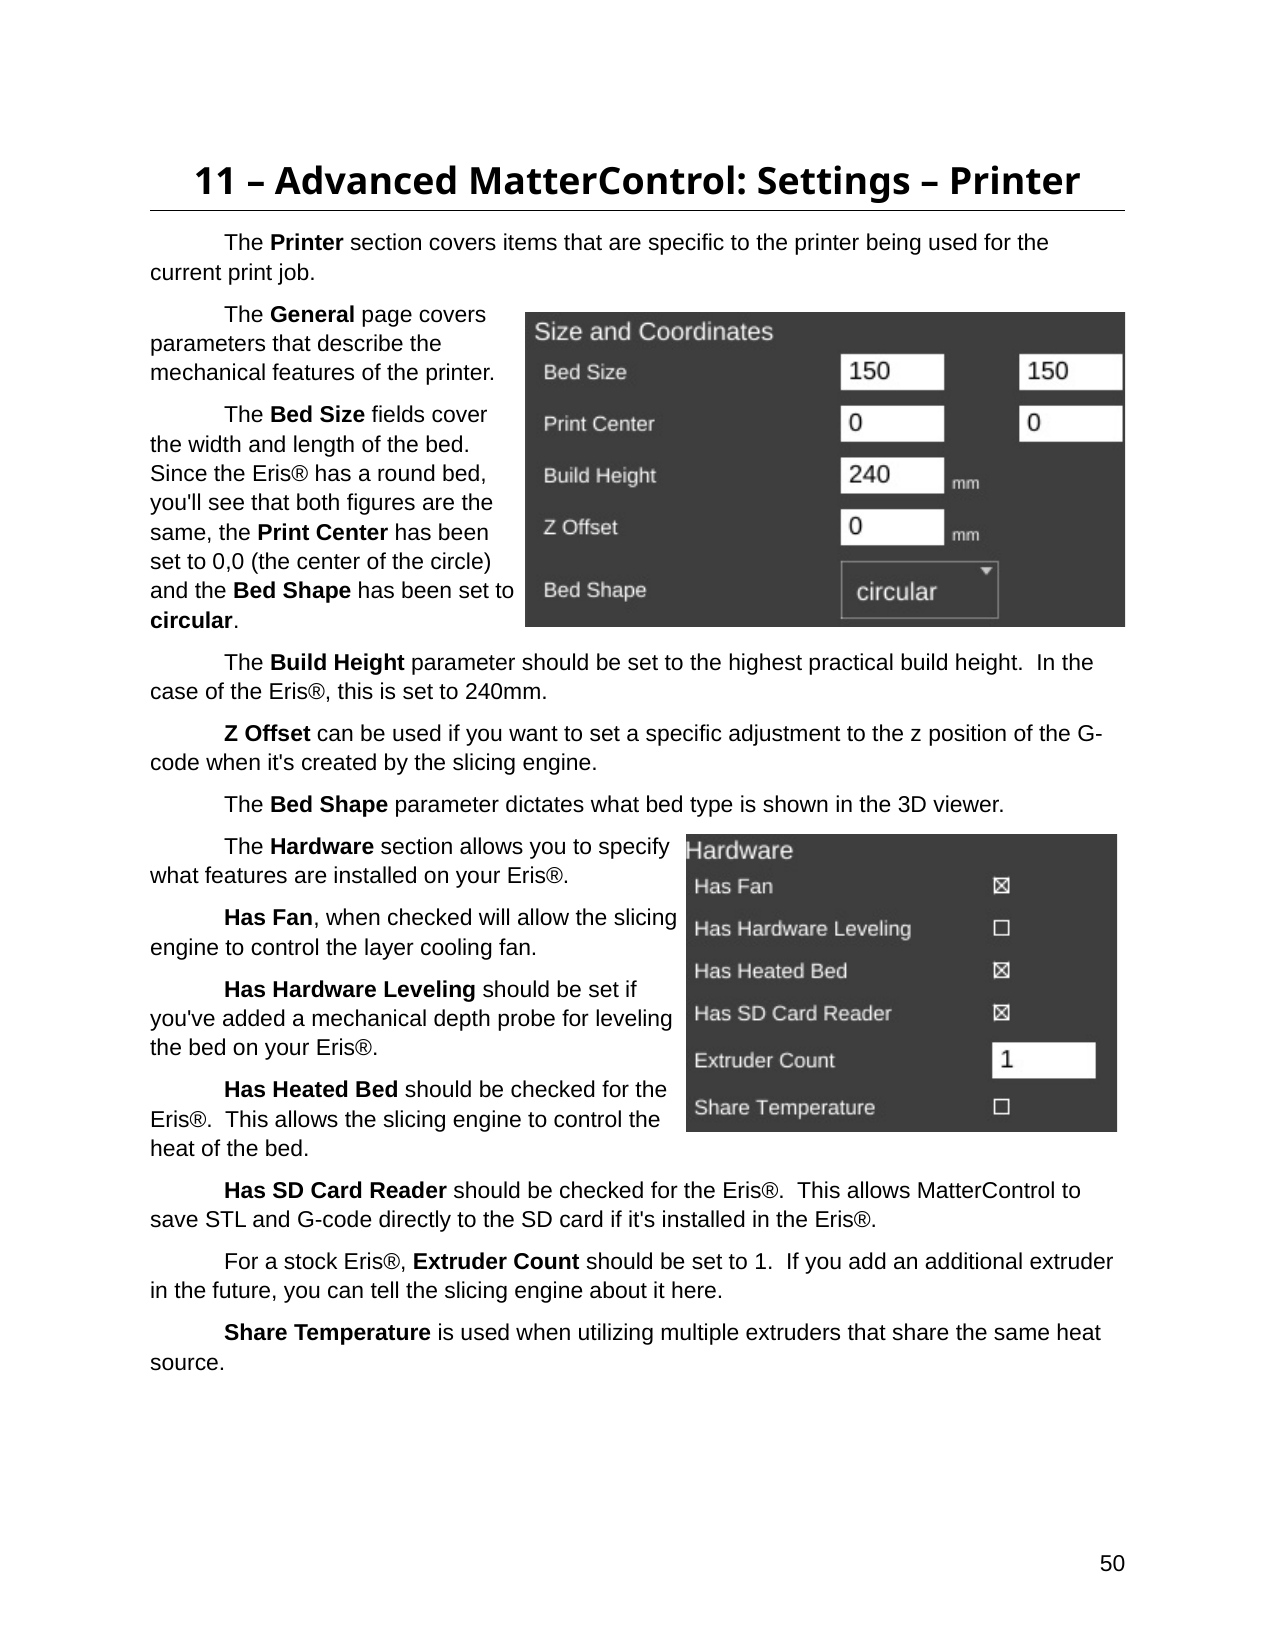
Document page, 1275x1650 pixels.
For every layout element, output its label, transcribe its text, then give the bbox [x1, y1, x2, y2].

text Has SD Card Reader should be checked for the Eris®. This allows MatterControl to save STL and G-code directly to the SD card if it's installed in the Eris®. [150, 1177, 1125, 1232]
subtitle 11 – Advanced MatterControl: Settings – Printer [150, 150, 1125, 210]
text Z Offset can be used if you want to set a specific adjustment to the z position of the G-code when it's created by the slicing engine. [150, 721, 1125, 776]
text The Printer section covers items that are specific to the printer being used for the current print job. [150, 230, 1125, 285]
text Has Heated Bed should be checked for the Eris®. This allows the slicing engine to control the heat of the bed. [150, 1077, 1125, 1161]
text The General page covers parameters that describe the mechanical features of the printer. [150, 301, 1125, 386]
text The Bed Size fields cover the width and length of the bed. Since the Eris® has a round bed, you'll see that both figures are the same, the Print Center has been set to 0,0 (the center of the circle) and the Bed Shape has been set to circular. [150, 402, 1125, 633]
text The Build Height parameter should be set to the highest practical build height. In the case of the Eris®, this is set to 240mm. [150, 649, 1125, 704]
picture [686, 834, 1118, 1132]
text Has Hardware Leveling should be set if you've added a mechanical depth probe for leveling the bed on your Eris®. [150, 976, 686, 1061]
text The Bed Shape parameter dictates what bed type is shown in the 3D viewer. [150, 792, 1125, 817]
text The Hardware section allows you to specify what features are installed on your Eris®. [150, 834, 686, 889]
picture [525, 312, 1125, 627]
text Has Fan, when checked will allow the slicing engine to control the layer cooling fan. [150, 905, 686, 960]
text Share Temperature is used when utilizing multiple extruders that share the same heat source. [150, 1320, 1125, 1375]
text For a stock Eris®, Extruder Count should be set to 1. If you add an additional extruder in the future, you can tell the slicing engine about it here. [150, 1249, 1125, 1304]
